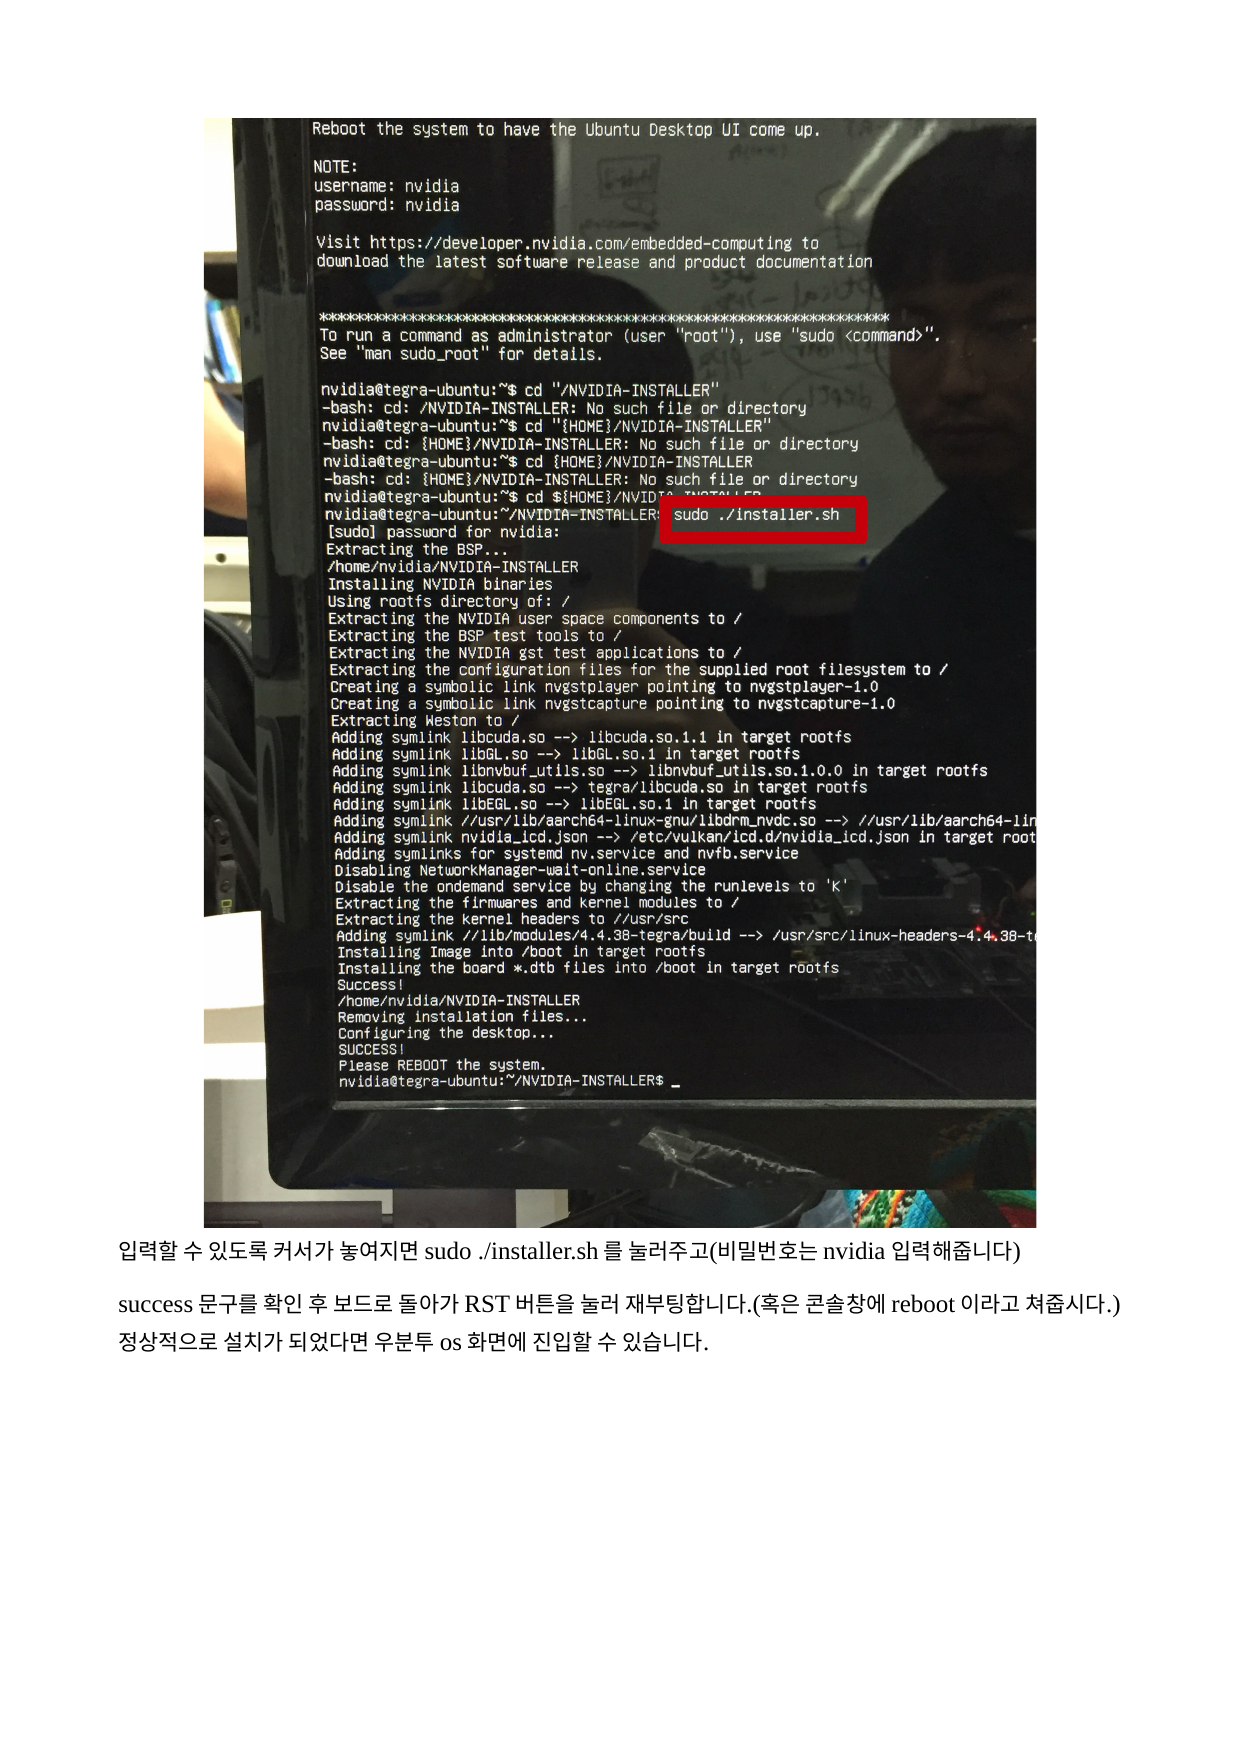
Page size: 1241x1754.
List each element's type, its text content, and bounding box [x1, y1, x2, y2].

text 입력할 수 있도록 커서가 놓여지면 sudo ./installer.sh를 눌러주고(비밀번호는 nvidia 입력해줍니다) [118, 118, 1122, 1266]
text success문구를 확인 후 보드로 돌아가 RST버튼을 눌러 재부팅합니다.(혹은 콘솔창에 reboot이라고 쳐줍시다.)정상적으로 설치가 되었다면 우분투 os화면에 진입할 수 있습니다. [118, 1287, 1122, 1356]
picture [203, 118, 1037, 1228]
